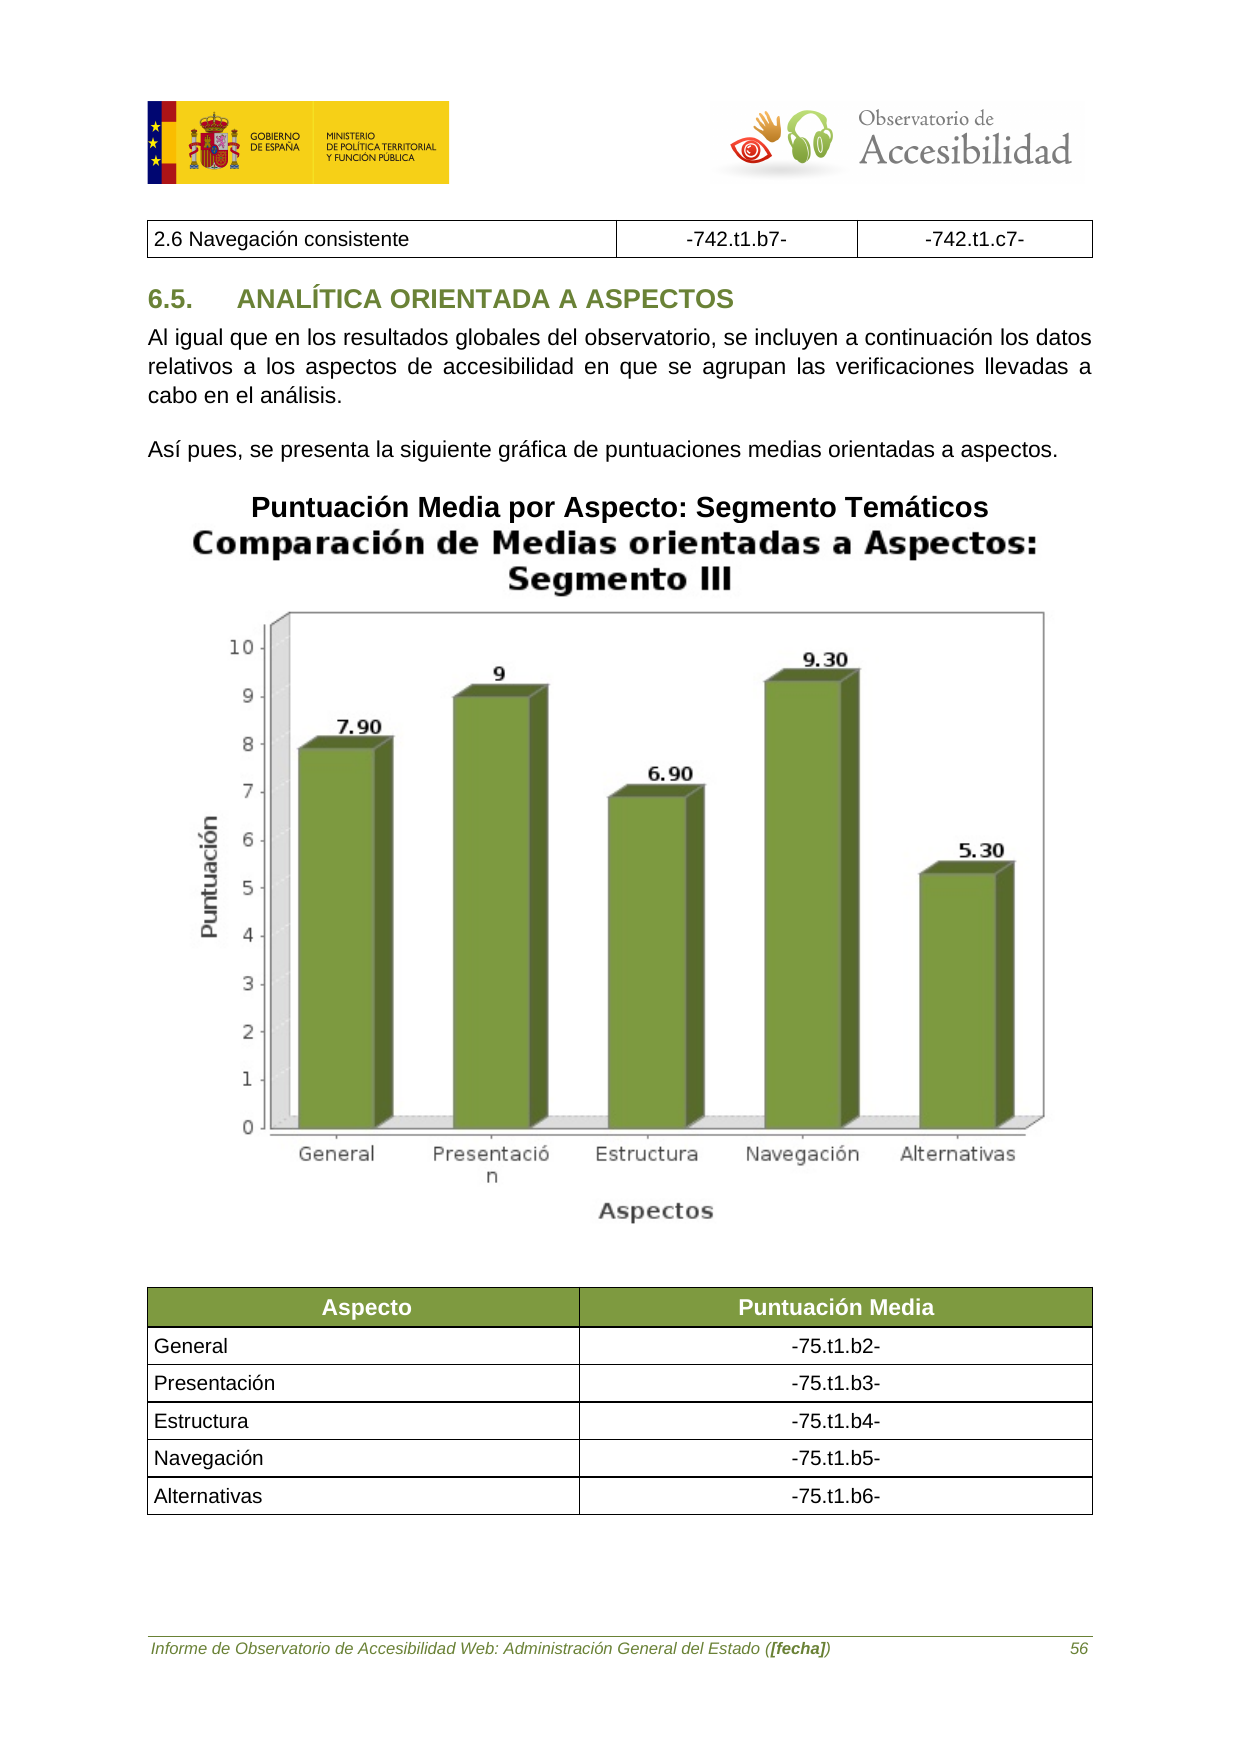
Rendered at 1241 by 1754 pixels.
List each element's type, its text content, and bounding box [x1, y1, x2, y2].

table_cell -75.t1.b3- [580, 1365, 1092, 1401]
table_cell -75.t1.b2- [580, 1328, 1092, 1364]
subtitle Analítica orientada a aspectos [148, 283, 1092, 314]
text Al igual que en los resultados globales del observatorio, se incluyen a continuación los datos relativos a los aspectos de accesibilidad en que se agrupan las verificaciones llevadas a cabo en el análisis. [148, 324, 1092, 408]
table_cell -742.t1.b7- [617, 221, 857, 257]
table_cell Estructura [148, 1403, 579, 1439]
table_cell Navegación [148, 1440, 579, 1476]
text Así pues, se presenta la siguiente gráfica de puntuaciones medias orientadas a aspectos. [148, 436, 1092, 462]
table_cell Presentación [148, 1365, 579, 1401]
picture [710, 101, 1086, 184]
table_header Puntuación Media [580, 1288, 1092, 1326]
picture [147, 101, 450, 184]
picture [178, 523, 1062, 1233]
table_cell Alternativas [148, 1478, 579, 1514]
table_cell -75.t1.b5- [580, 1440, 1092, 1476]
table_header Aspecto [148, 1288, 579, 1326]
table_cell 2.6 Navegación consistente [148, 221, 616, 257]
table_cell -742.t1.c7- [858, 221, 1092, 257]
text Puntuación Media por Aspecto: Segmento Temáticos [148, 490, 1092, 523]
table_cell -75.t1.b6- [580, 1478, 1092, 1514]
table_cell General [148, 1328, 579, 1364]
table_cell -75.t1.b4- [580, 1403, 1092, 1439]
